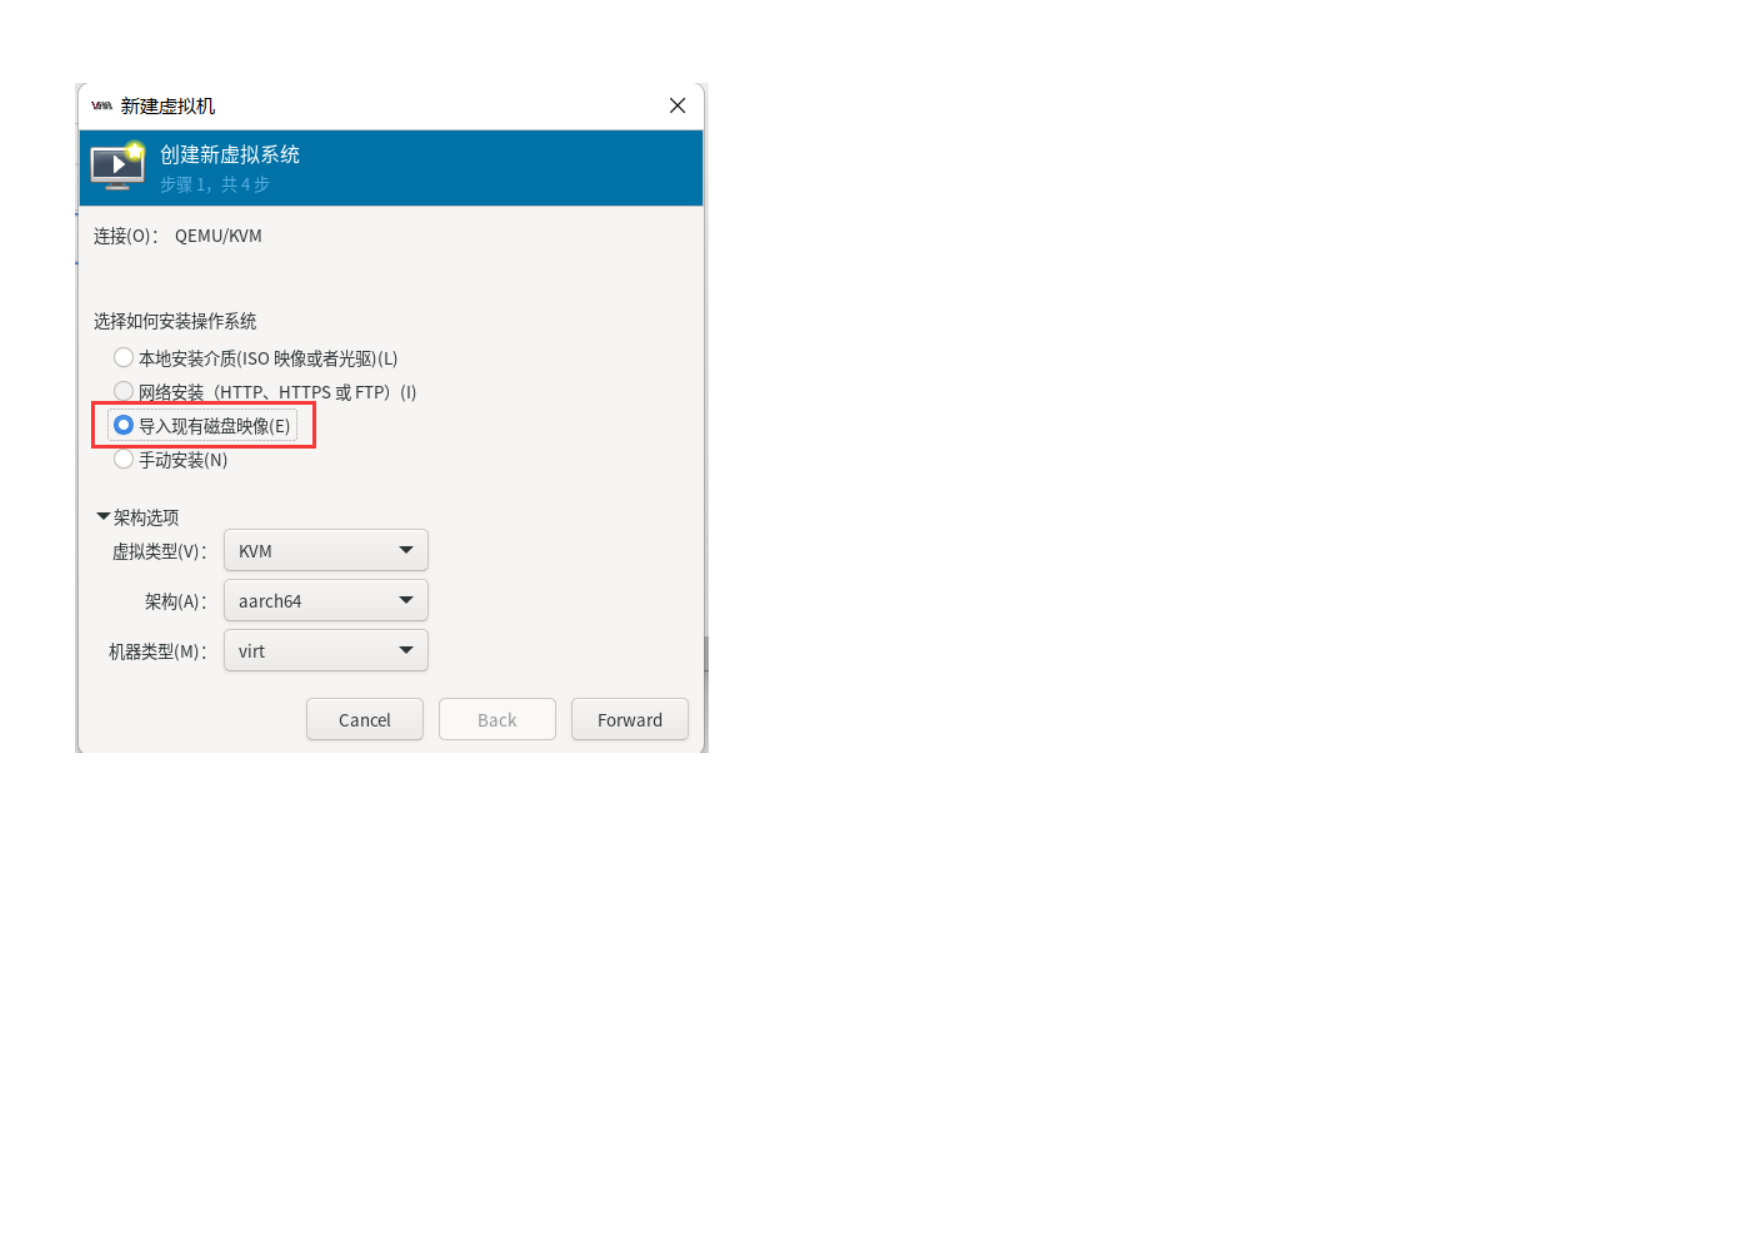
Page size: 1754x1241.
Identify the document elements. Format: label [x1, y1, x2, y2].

picture [75, 83, 709, 753]
